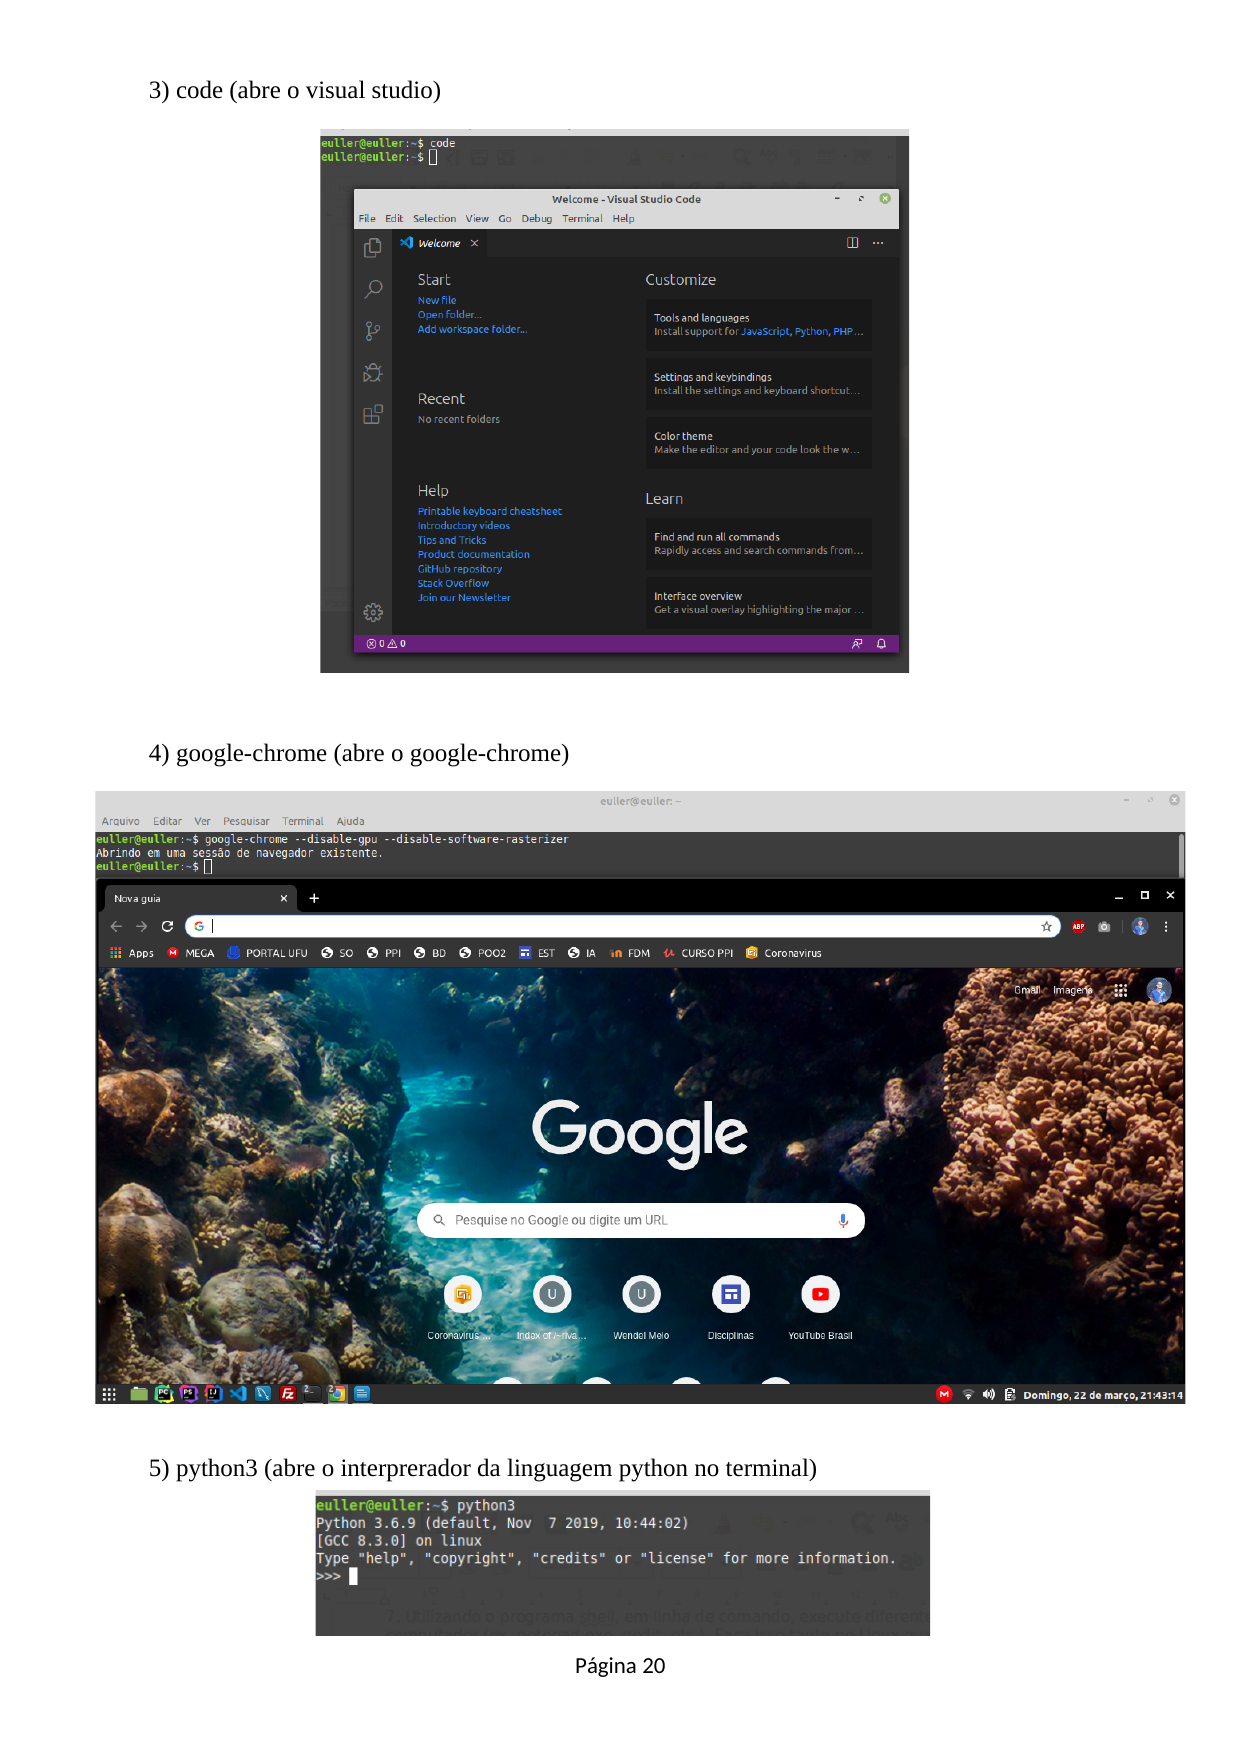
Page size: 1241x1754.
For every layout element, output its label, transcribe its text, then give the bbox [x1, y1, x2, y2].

text 3) code (abre o visual studio) [75, 75, 1165, 104]
text 5) python3 (abre o interprerador da linguagem python no terminal) [75, 1453, 1165, 1482]
text 4) google-chrome (abre o google-chrome) [75, 738, 1165, 767]
picture [95, 791, 1186, 1404]
